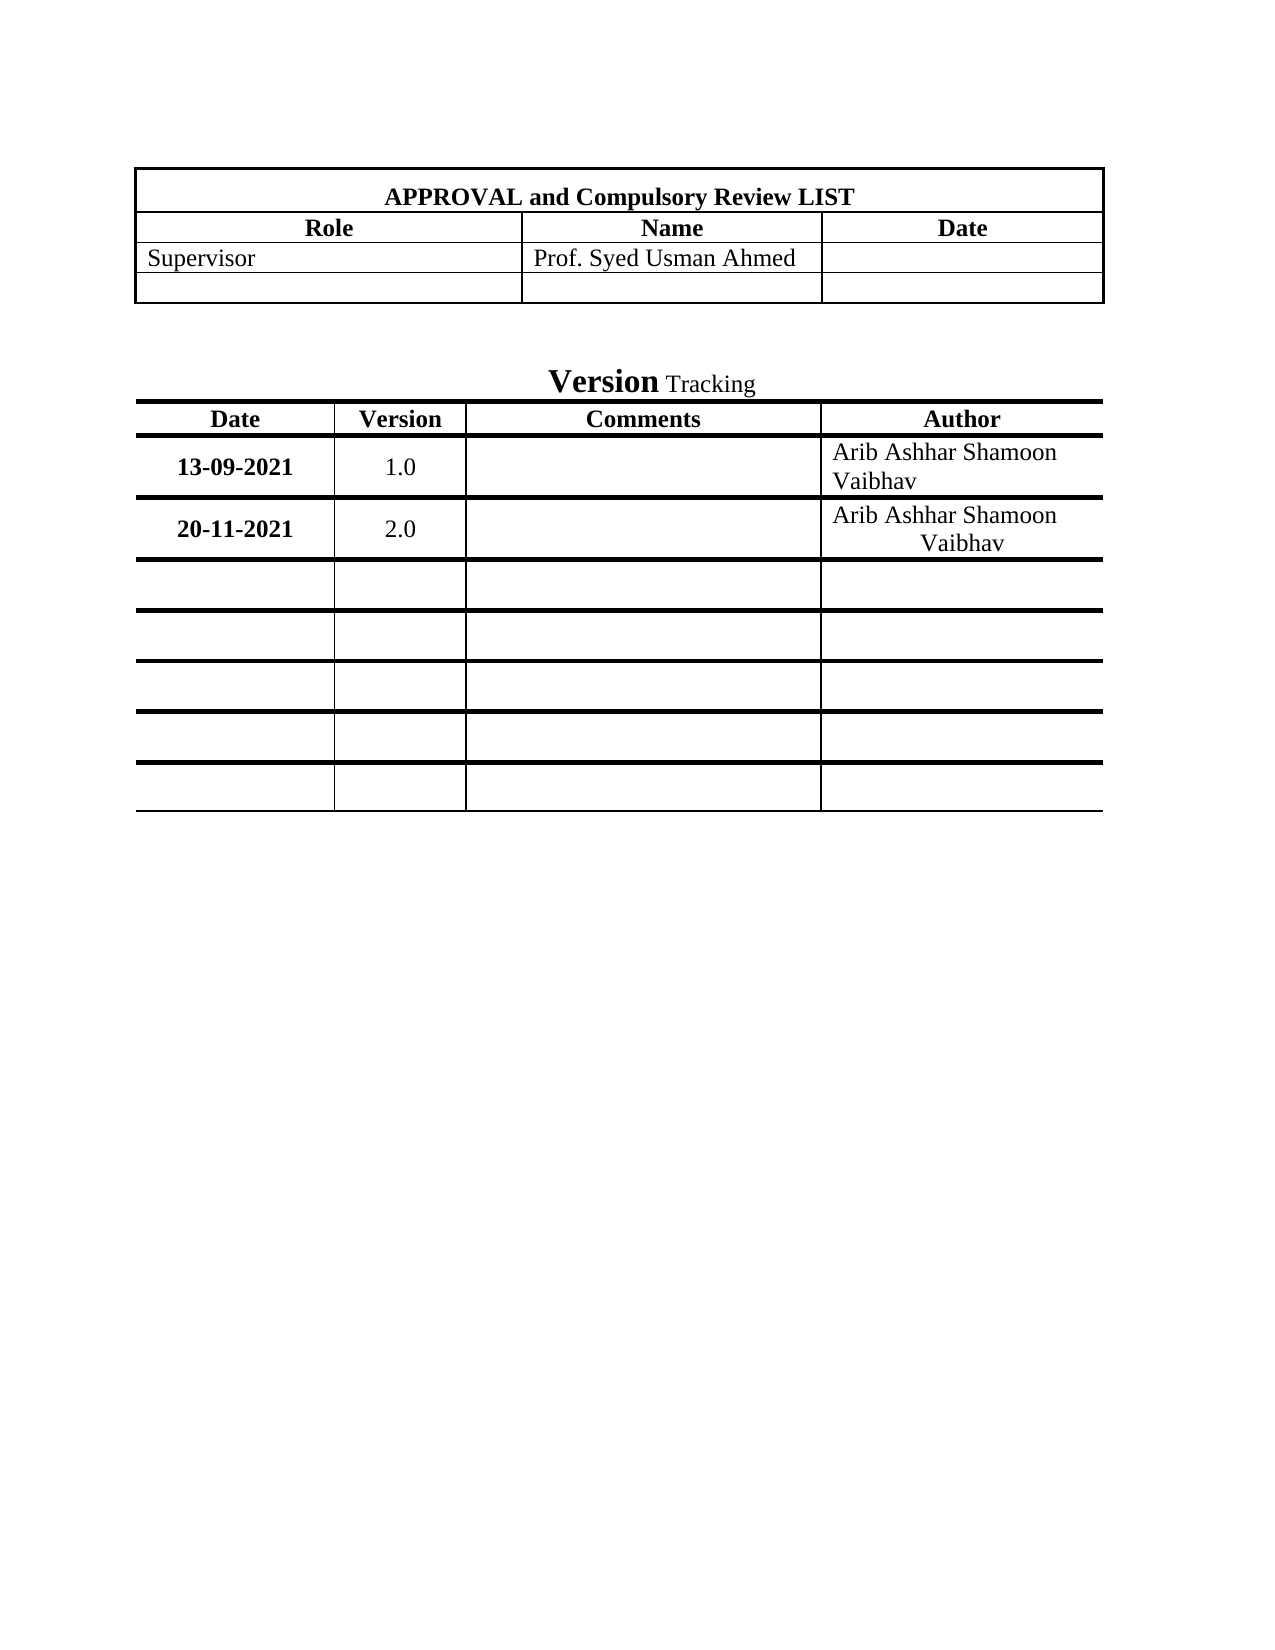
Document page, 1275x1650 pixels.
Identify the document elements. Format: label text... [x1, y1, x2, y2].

table_cell [335, 562, 465, 608]
table_cell [822, 714, 1103, 760]
table_cell Date [823, 213, 1102, 241]
table_cell Arib Ashhar Shamoon Vaibhav [822, 438, 1103, 495]
table_cell Prof. Syed Usman Ahmed [523, 243, 821, 272]
table_cell [823, 273, 1102, 302]
table_cell Role [137, 213, 521, 241]
table_cell [467, 663, 820, 709]
table_cell [467, 613, 820, 658]
text Version Tracking [147, 361, 1156, 399]
table_cell 1.0 [335, 438, 465, 495]
table_header Comments [467, 404, 820, 433]
table_cell [136, 714, 334, 760]
table_cell [335, 714, 465, 760]
table_cell Supervisor [137, 243, 521, 272]
table_cell 20-11-2021 [136, 500, 334, 557]
table_cell [467, 765, 820, 810]
table_header APPROVAL and Compulsory Review LIST [137, 170, 1102, 211]
table_cell [822, 613, 1103, 658]
table_cell [523, 273, 821, 302]
table_cell [136, 663, 334, 709]
table_cell [136, 562, 334, 608]
table_cell 13-09-2021 [136, 438, 334, 495]
table_cell [335, 765, 465, 810]
table_cell Name [523, 213, 821, 241]
table_cell [137, 273, 521, 302]
table_header Version [335, 404, 465, 433]
table_cell [822, 562, 1103, 608]
table_cell [335, 663, 465, 709]
table_cell [822, 663, 1103, 709]
table_cell [335, 613, 465, 658]
table_header Author [822, 404, 1103, 433]
table_cell [136, 765, 334, 810]
table_header Date [136, 404, 334, 433]
table_cell Arib Ashhar Shamoon Vaibhav [822, 500, 1103, 557]
table_cell [467, 562, 820, 608]
table_cell [467, 500, 820, 557]
table_cell 2.0 [335, 500, 465, 557]
table_cell [823, 243, 1102, 272]
table_cell [467, 438, 820, 495]
table_cell [136, 613, 334, 658]
table_cell [822, 765, 1103, 810]
table_cell [467, 714, 820, 760]
